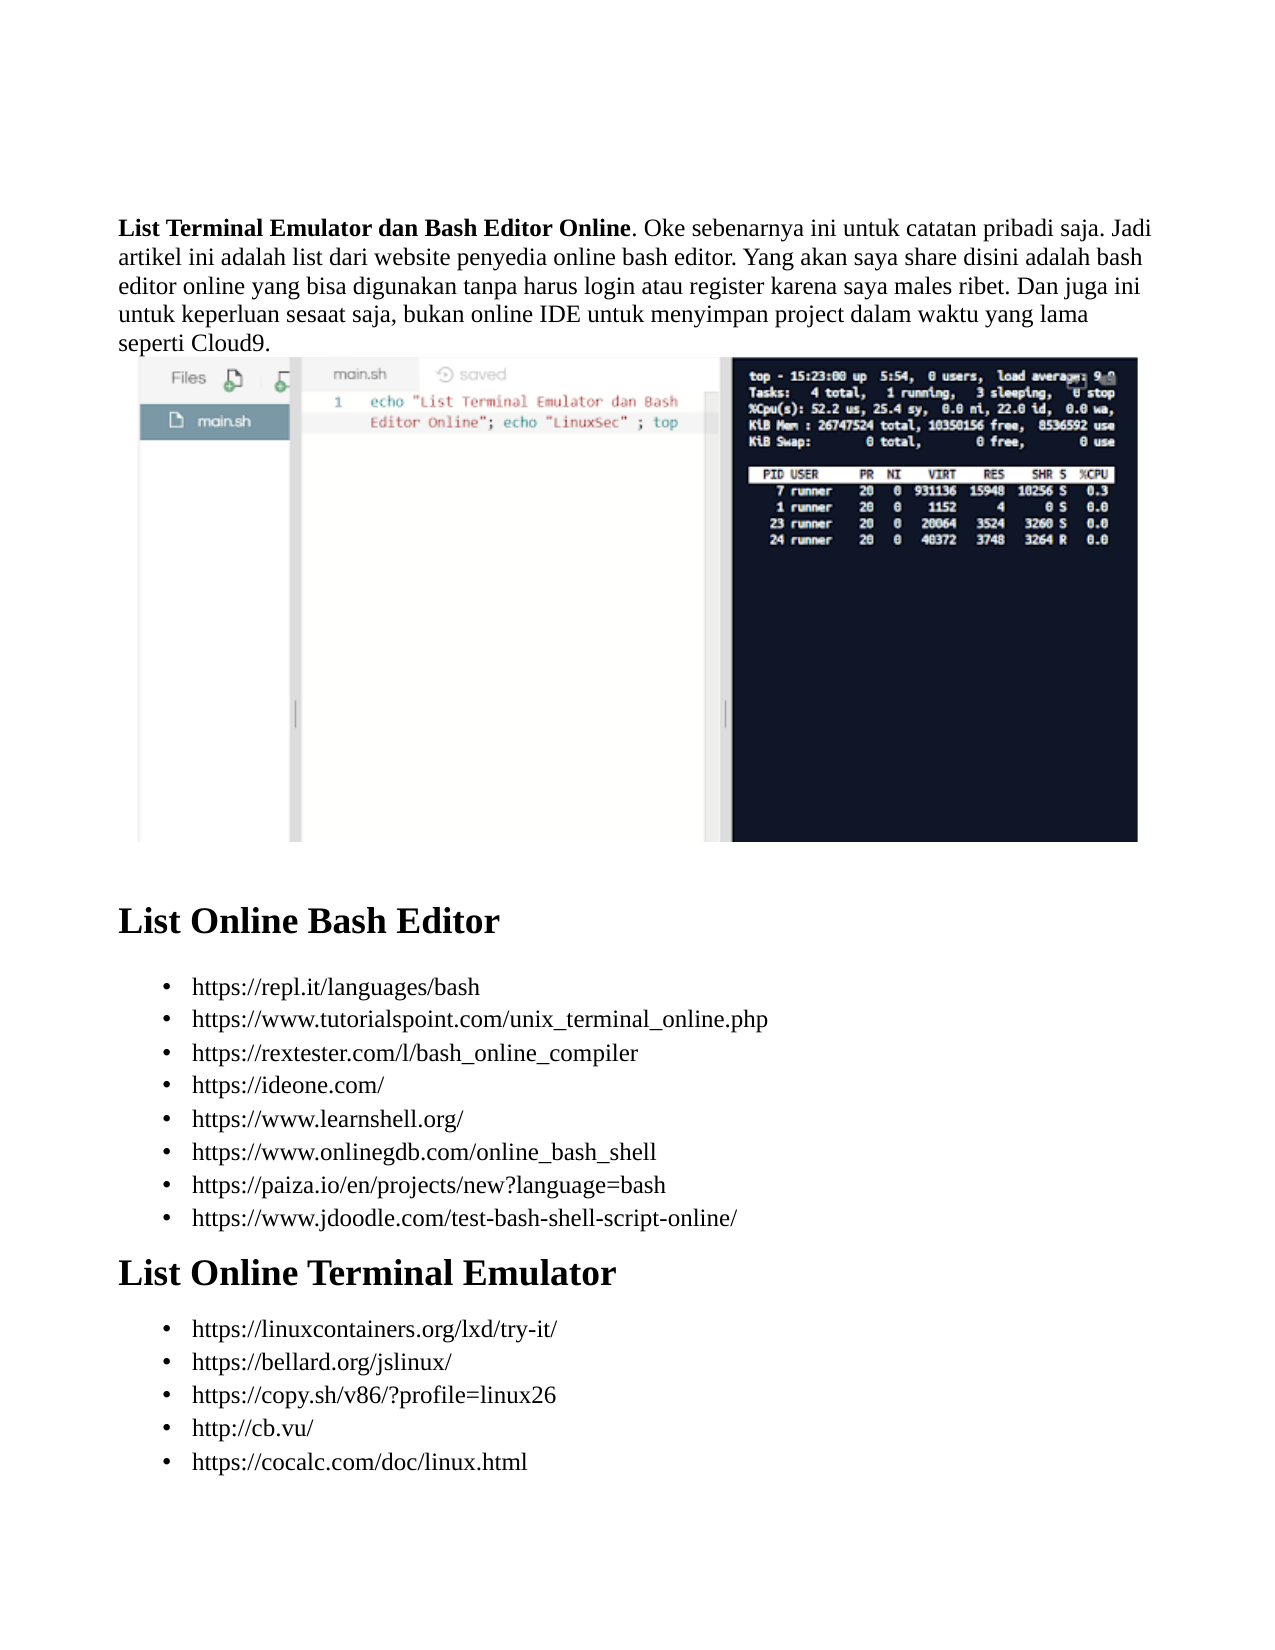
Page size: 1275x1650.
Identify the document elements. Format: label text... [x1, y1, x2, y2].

text List Online Bash Editor [118, 899, 1157, 942]
text List Terminal Emulator dan Bash Editor Online. Oke sebenarnya ini untuk catatan pribadi saja. Jadi artikel ini adalah list dari website penyedia online bash editor. Yang akan saya share disini adalah bash editor online yang bisa digunakan tanpa harus login atau register karena saya males ribet. Dan juga ini untuk keperluan sesaat saja, bukan online IDE untuk menyimpan project dalam waktu yang lama seperti Cloud9. [118, 213, 1157, 357]
list https://cocalc.com/doc/linux.html [162, 1447, 1157, 1475]
list https://www.onlinegdb.com/online_bash_shell [162, 1137, 1157, 1165]
list https://linuxcontainers.org/lxd/try-it/ [162, 1314, 1157, 1343]
list http://cb.vu/ [162, 1413, 1157, 1442]
picture [137, 357, 1138, 842]
list https://paiza.io/en/projects/new?language=bash [162, 1170, 1157, 1198]
list https://www.jdoodle.com/test-bash-shell-script-online/ [162, 1203, 1157, 1231]
list https://bellard.org/jslinux/ [162, 1347, 1157, 1376]
text List Online Terminal Emulator [118, 1250, 1157, 1293]
list https://repl.it/languages/bash [162, 972, 1157, 1000]
list https://copy.sh/v86/?profile=linux26 [162, 1381, 1157, 1409]
list https://ideone.com/ [162, 1071, 1157, 1099]
list https://www.tutorialspoint.com/unix_terminal_online.php [162, 1004, 1157, 1033]
list https://rextester.com/l/bash_online_compiler [162, 1038, 1157, 1066]
list https://www.learnshell.org/ [162, 1104, 1157, 1132]
